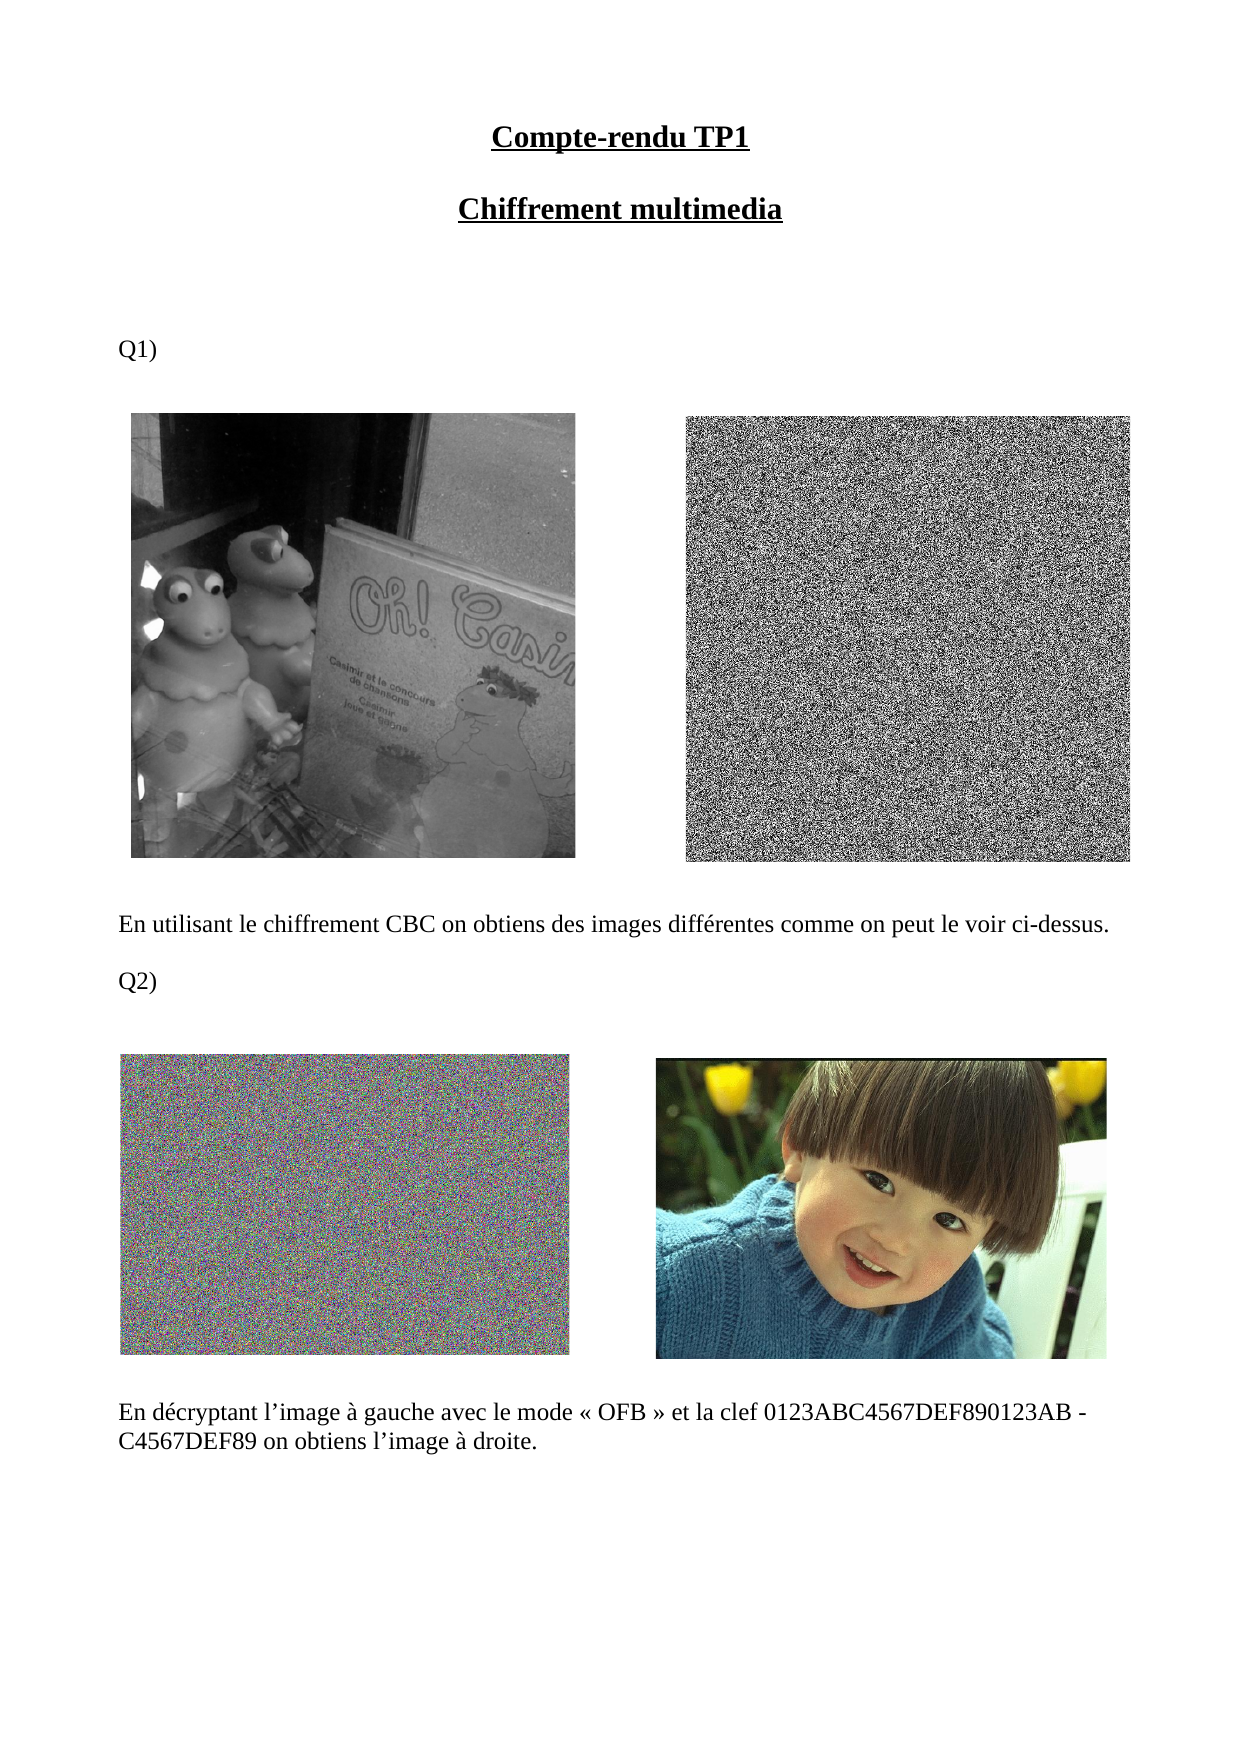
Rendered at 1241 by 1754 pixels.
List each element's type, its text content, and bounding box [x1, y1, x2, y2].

text Q1) [118, 334, 1122, 362]
picture [685, 416, 1131, 862]
picture [131, 413, 576, 858]
text En utilisant le chiffrement CBC on obtiens des images différentes comme on peut le voir ci-dessus. [118, 909, 1122, 937]
text Q2) [118, 966, 1122, 995]
text En décryptant l’image à gauche avec le mode « OFB » et la clef 0123ABC4567DEF890123AB -C4567DEF89 on obtiens l’image à droite. [118, 1397, 1122, 1455]
picture [655, 1058, 1107, 1359]
text Compte-rendu TP1 [118, 118, 1122, 154]
text Chiffrement multimedia [118, 190, 1122, 226]
picture [120, 1054, 570, 1355]
